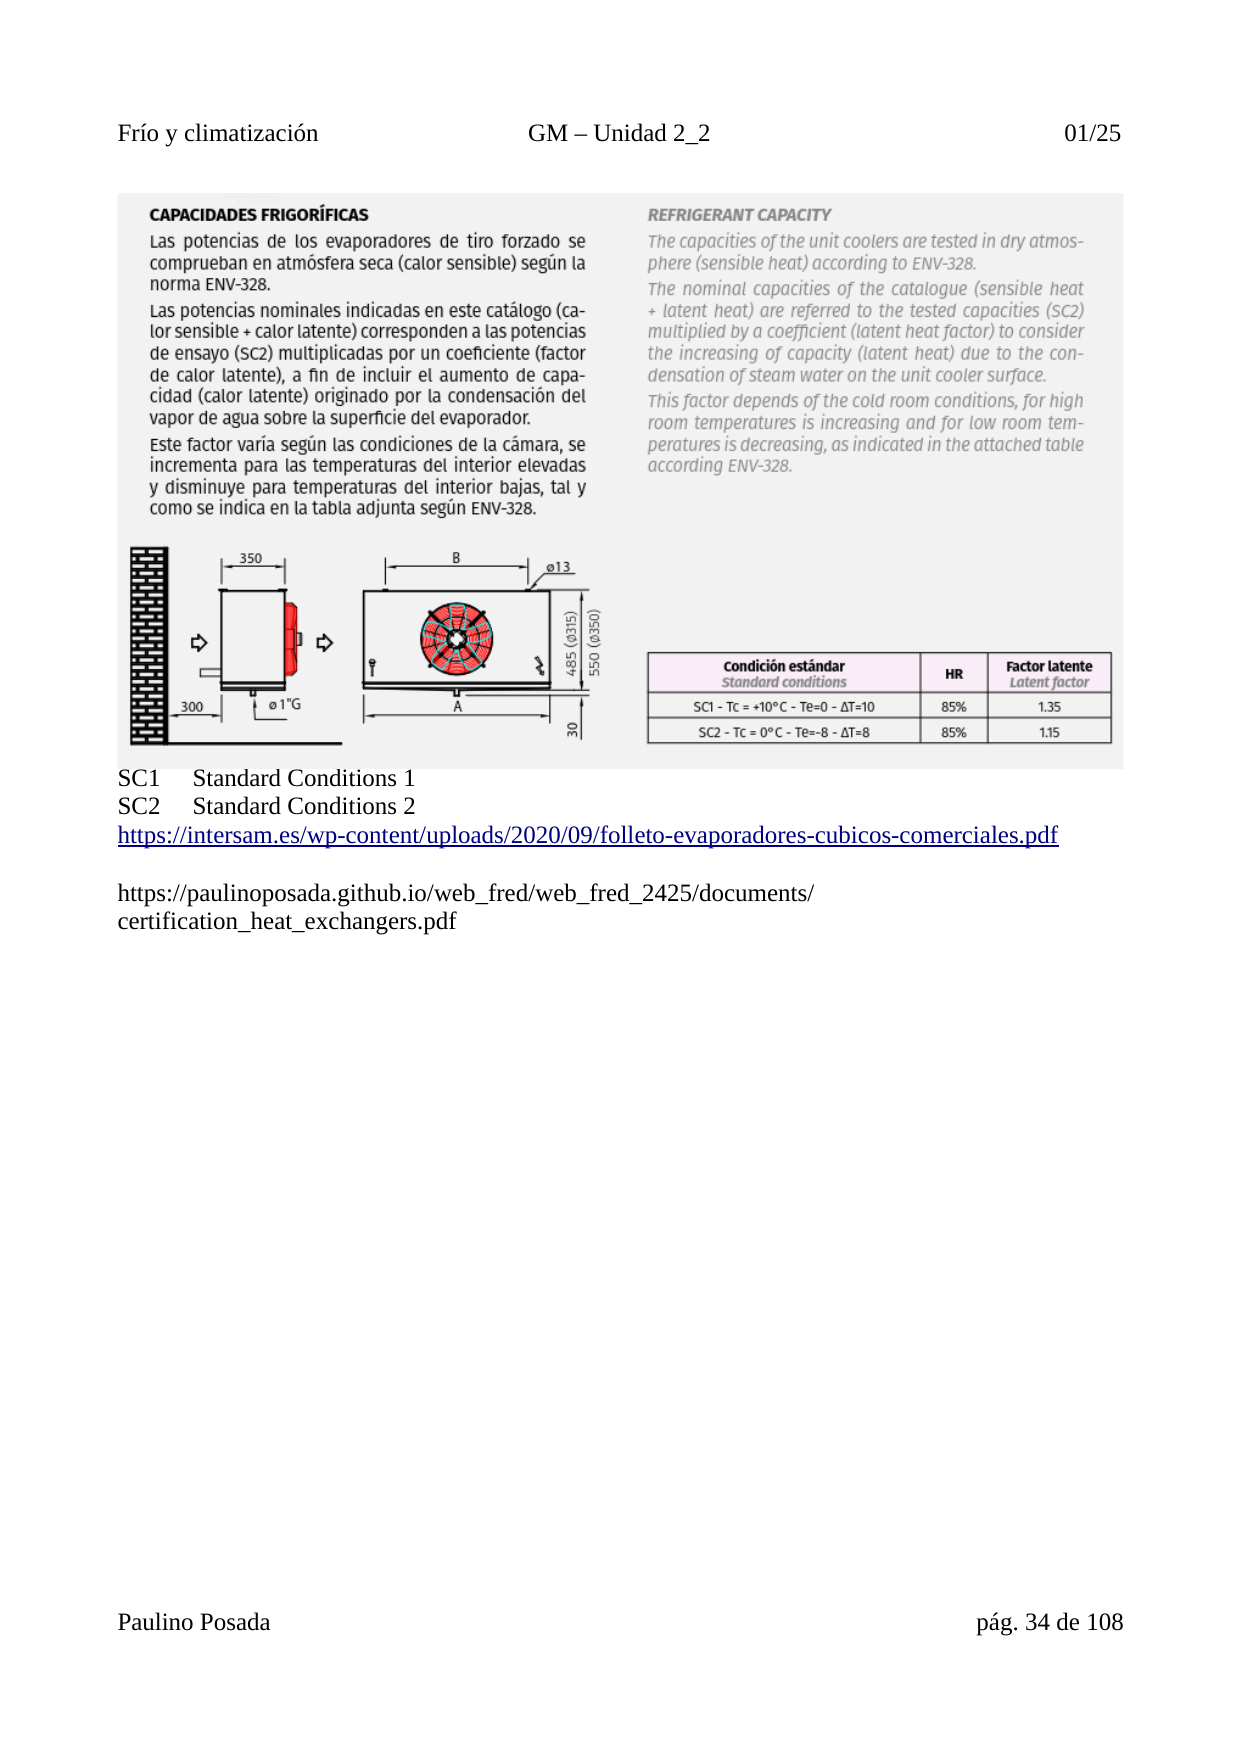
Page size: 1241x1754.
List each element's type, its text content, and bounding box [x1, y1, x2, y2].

text SC2 Standard Conditions 2 [117, 791, 1123, 820]
text https://intersam.es/wp-content/uploads/2020/09/folleto-evaporadores-cubicos-comerciales.pdf [117, 820, 1123, 849]
text SC1 Standard Conditions 1 [117, 769, 1123, 791]
picture [117, 193, 1124, 769]
text https://paulinoposada.github.io/web_fred/web_fred_2425/documents/certification_heat_exchangers.pdf [117, 878, 1123, 935]
